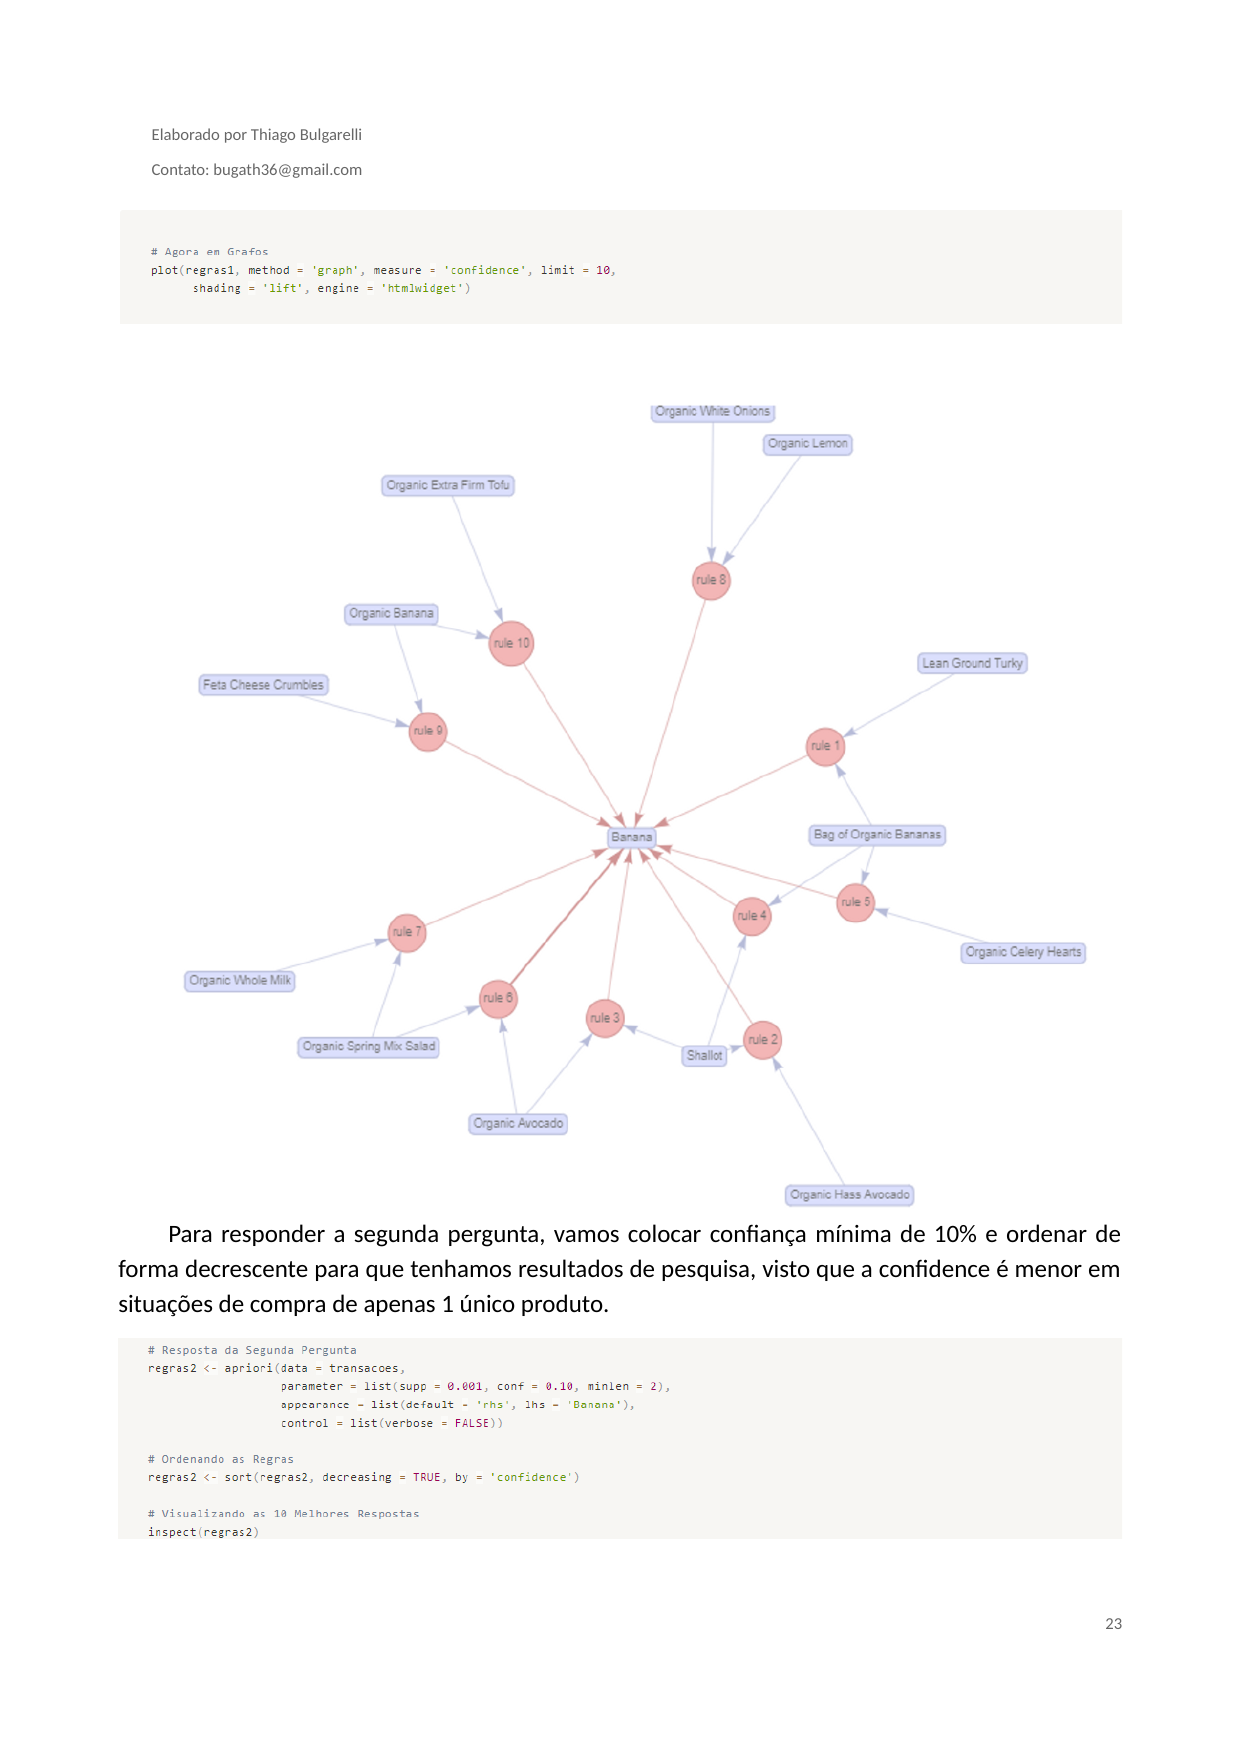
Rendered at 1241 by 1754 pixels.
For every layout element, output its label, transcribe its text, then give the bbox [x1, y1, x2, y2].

picture [118, 1338, 1123, 1539]
picture [118, 378, 1123, 1214]
picture [118, 209, 1123, 324]
text Para responder a segunda pergunta, vamos colocar confiança mínima de 10% e ordenar de forma decrescente para que tenhamos resultados de pesquisa, visto que a confidence é menor em situações de compra de apenas 1 único produto. [118, 1214, 1122, 1319]
